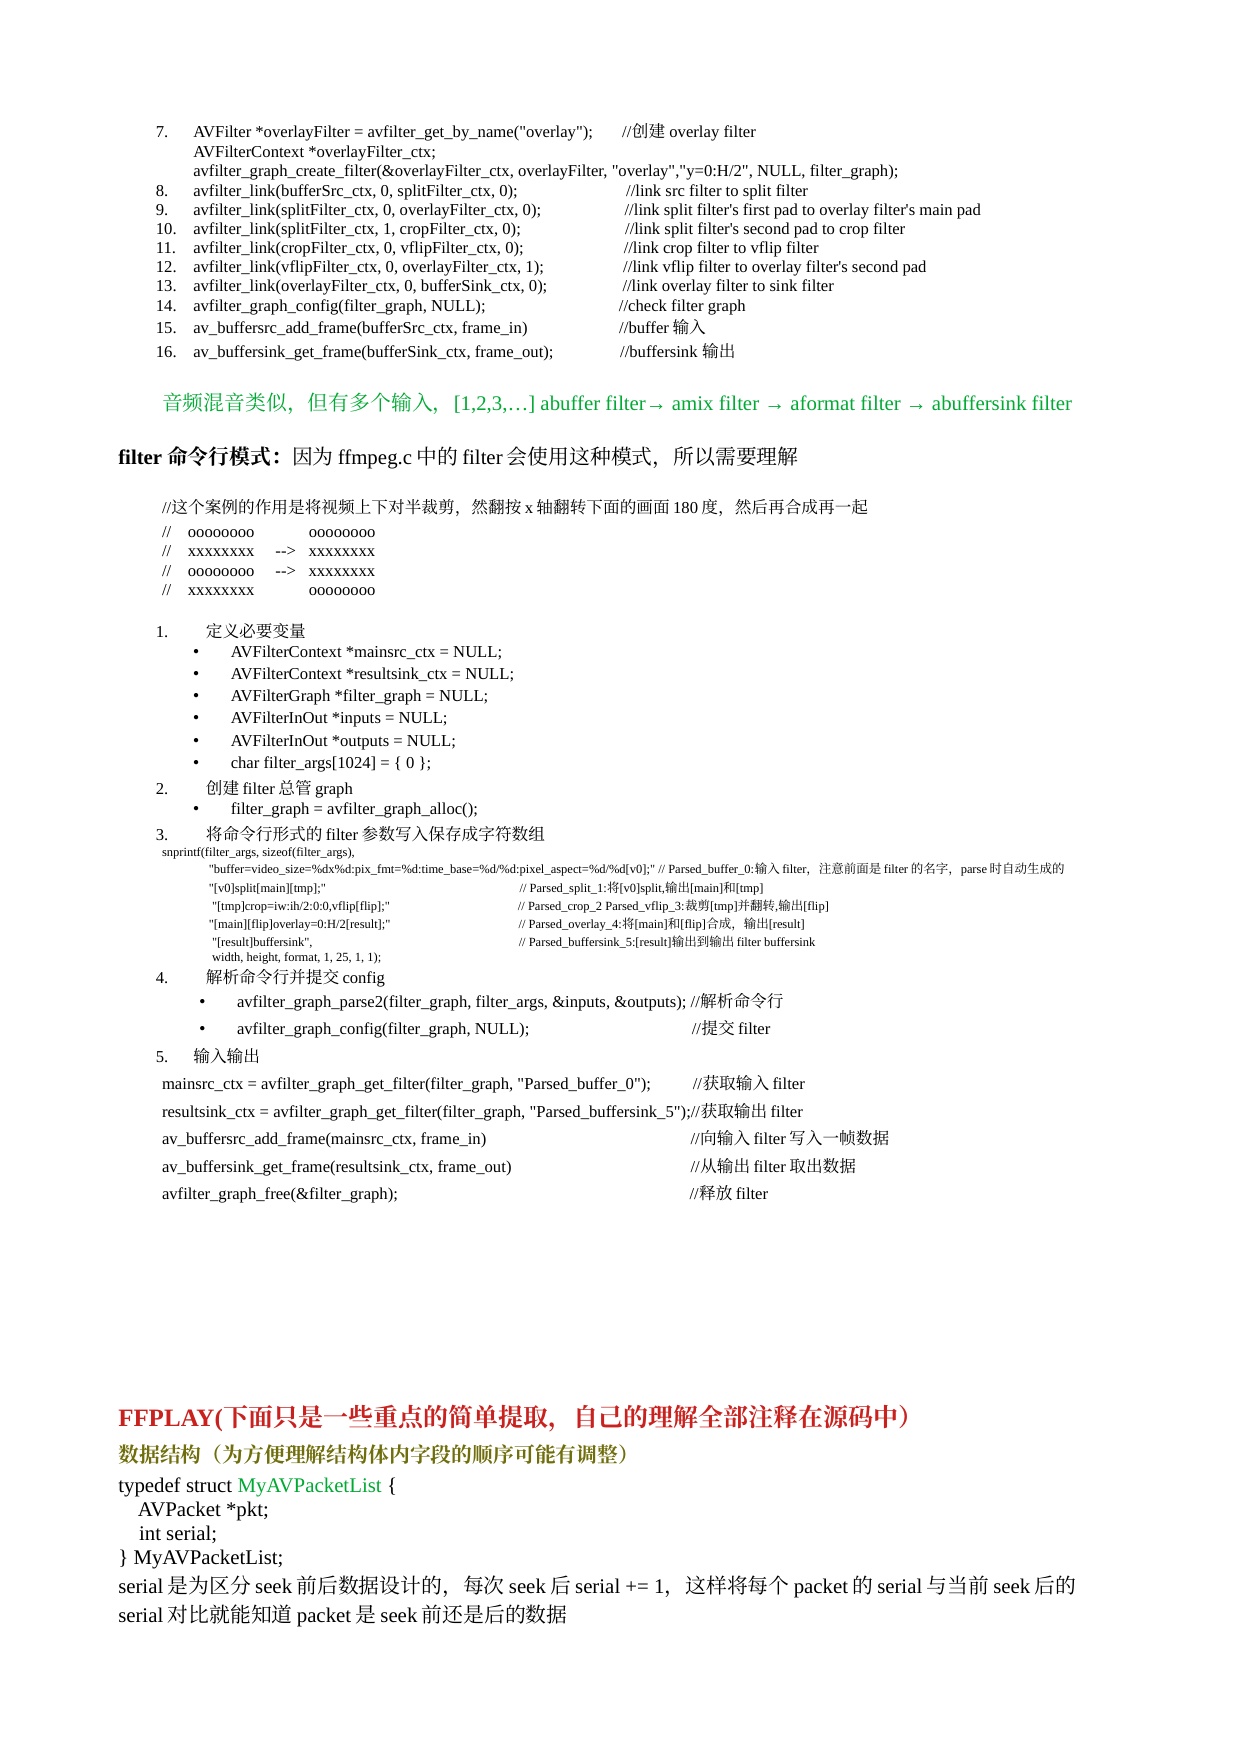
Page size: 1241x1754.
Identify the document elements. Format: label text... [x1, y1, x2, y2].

text // oooooooo --> xxxxxxxx [118, 560, 1122, 579]
list filter_graph = avfilter_graph_alloc(); [193, 799, 1122, 818]
text snprintf(filter_args, sizeof(filter_args), [118, 845, 1122, 859]
text 数据结构（为方便理解结构体内字段的顺序可能有调整） [118, 1438, 1122, 1468]
list AVFilter *overlayFilter = avfilter_get_by_name("overlay"); //创建 overlay filter [156, 118, 1122, 142]
list AVFilterContext *resultsink_ctx = NULL; [193, 664, 1122, 683]
text av_buffersrc_add_frame(mainsrc_ctx, frame_in) //向输入filter写入一帧数据 [118, 1126, 1122, 1149]
text width, height, format, 1, 25, 1, 1); [118, 950, 1122, 964]
text "buffer=video_size=%dx%d:pix_fmt=%d:time_base=%d/%d:pixel_aspect=%d/%d[v0];" // Parsed_buffer_0:输入filter，注意前面是filter的名字，parse时自动生成的 [118, 859, 1122, 878]
text "[main][flip]overlay=0:H/2[result];" // Parsed_overlay_4:将[main]和[flip]合成，输出[result] [118, 914, 1122, 932]
list avfilter_link(overlayFilter_ctx, 0, bufferSink_ctx, 0); //link overlay filter to sink filter [156, 276, 1122, 295]
text av_buffersink_get_frame(resultsink_ctx, frame_out) //从输出filter取出数据 [118, 1153, 1122, 1177]
text avfilter_graph_free(&filter_graph); //释放filter [118, 1181, 1122, 1204]
list 输入输出 [156, 1043, 1122, 1067]
list 定义必要变量 [156, 618, 1122, 642]
text serial是为区分seek前后数据设计的，每次seek后serial += 1，这样将每个packet的serial与当前seek后的serial对比就能知道packet是seek前还是后的数据 [118, 1569, 1122, 1629]
list avfilter_link(cropFilter_ctx, 0, vflipFilter_ctx, 0); //link crop filter to vflip filter [156, 238, 1122, 257]
list avfilter_graph_create_filter(&overlayFilter_ctx, overlayFilter, "overlay","y=0:H/2", NULL, filter_graph); [156, 161, 1122, 180]
text FFPLAY(下面只是一些重点的简单提取，自己的理解全部注释在源码中） [118, 1397, 1122, 1433]
text mainsrc_ctx = avfilter_graph_get_filter(filter_graph, "Parsed_buffer_0"); //获取输入filter [118, 1071, 1122, 1094]
list AVFilterGraph *filter_graph = NULL; [193, 686, 1122, 706]
list av_buffersrc_add_frame(bufferSrc_ctx, frame_in) //buffer输入 [156, 314, 1122, 338]
text // xxxxxxxx --> xxxxxxxx [118, 541, 1122, 560]
list avfilter_link(splitFilter_ctx, 1, cropFilter_ctx, 0); //link split filter's second pad to crop filter [156, 219, 1122, 238]
list char filter_args[1024] = { 0 }; [193, 752, 1122, 772]
list AVFilterInOut *outputs = NULL; [193, 730, 1122, 750]
text resultsink_ctx = avfilter_graph_get_filter(filter_graph, "Parsed_buffersink_5");//获取输出filter [118, 1098, 1122, 1122]
text "[result]buffersink", // Parsed_buffersink_5:[result]输出到输出filter buffersink [118, 932, 1122, 950]
list 创建filter总管graph [156, 774, 1122, 799]
text typedef struct MyAVPacketList { [118, 1473, 1122, 1497]
list avfilter_graph_config(filter_graph, NULL); //check filter graph [156, 295, 1122, 314]
list 将命令行形式的filter参数写入保存成字符数组 [156, 821, 1122, 845]
list AVFilterContext *overlayFilter_ctx; [156, 142, 1122, 161]
text AVPacket *pkt; [118, 1497, 1122, 1521]
text filter 命令行模式：因为ffmpeg.c中的filter会使用这种模式，所以需要理解 [118, 441, 1122, 470]
list 解析命令行并提交config [156, 964, 1122, 988]
text "[v0]split[main][tmp];" // Parsed_split_1:将[v0]split,输出[main]和[tmp] [118, 878, 1122, 896]
list avfilter_link(vflipFilter_ctx, 0, overlayFilter_ctx, 1); //link vflip filter to overlay filter's second pad [156, 257, 1122, 276]
list av_buffersink_get_frame(bufferSink_ctx, frame_out); //buffersink 输出 [156, 338, 1122, 362]
text int serial; [118, 1521, 1122, 1545]
list avfilter_link(bufferSrc_ctx, 0, splitFilter_ctx, 0); //link src filter to split filter [156, 180, 1122, 199]
list avfilter_graph_parse2(filter_graph, filter_args, &inputs, &outputs); //解析命令行 [199, 988, 1122, 1012]
list avfilter_link(splitFilter_ctx, 0, overlayFilter_ctx, 0); //link split filter's first pad to overlay filter's main pad [156, 199, 1122, 219]
list AVFilterContext *mainsrc_ctx = NULL; [193, 642, 1122, 661]
text // xxxxxxxx oooooooo [118, 579, 1122, 599]
text } MyAVPacketList; [118, 1545, 1122, 1569]
text // oooooooo oooooooo [118, 522, 1122, 541]
list AVFilterInOut *inputs = NULL; [193, 708, 1122, 728]
text //这个案例的作用是将视频上下对半裁剪，然翻按x轴翻转下面的画面180度，然后再合成再一起 [118, 494, 1122, 518]
text 音频混音类似，但有多个输入，[1,2,3,…] abuffer filter→ amix filter → aformat filter → abuffersink filter [118, 387, 1122, 416]
text "[tmp]crop=iw:ih/2:0:0,vflip[flip];" // Parsed_crop_2 Parsed_vflip_3:裁剪[tmp]并翻转,输出[flip] [118, 896, 1122, 914]
list avfilter_graph_config(filter_graph, NULL); //提交filter [199, 1016, 1122, 1039]
